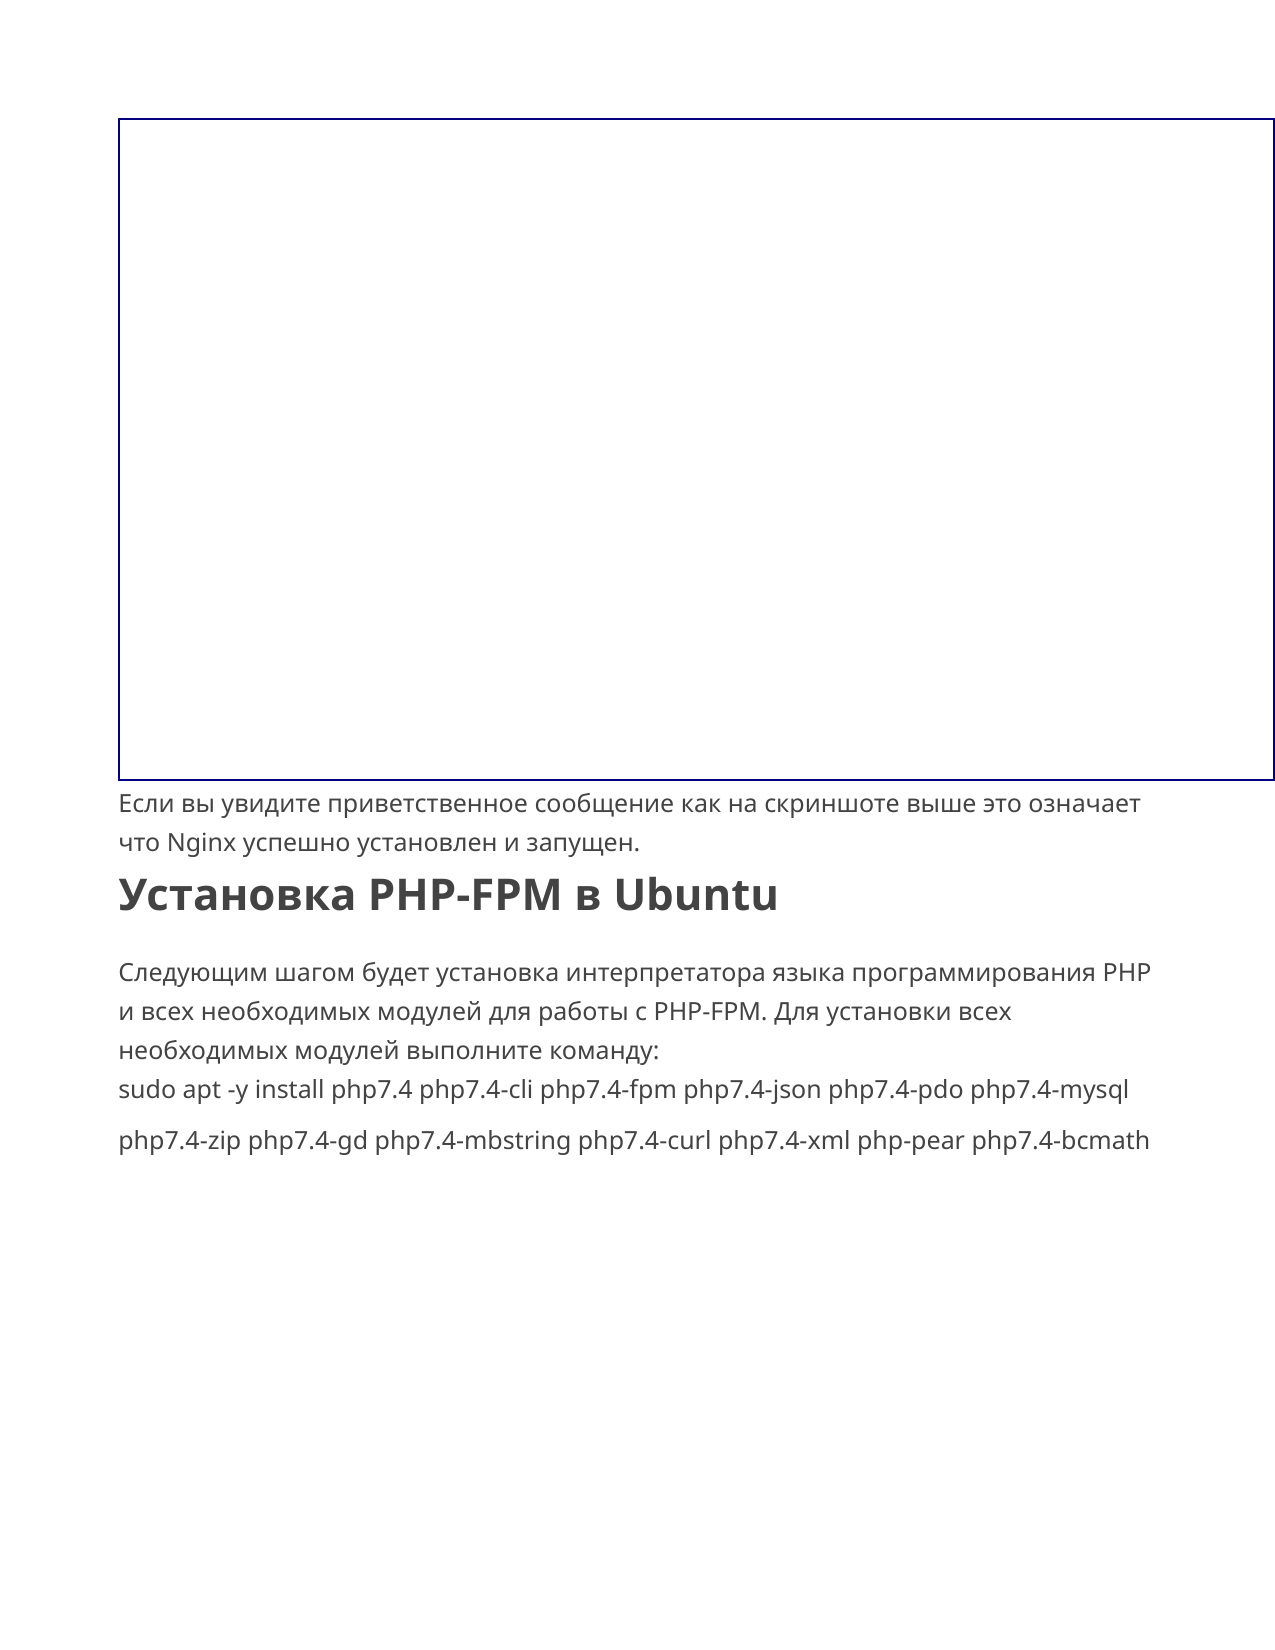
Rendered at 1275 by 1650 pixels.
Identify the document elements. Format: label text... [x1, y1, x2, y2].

text Следующим шагом будет установка интерпретатора языка программирования PHP и всех необходимых модулей для работы с PHP-FPM. Для установки всех необходимых модулей выполните команду: [118, 954, 1157, 1067]
text Если вы увидите приветственное сообщение как на скриншоте выше это означает что Nginx успешно установлен и запущен. [118, 785, 1157, 858]
subtitle Установка PHP-FPM в Ubuntu [118, 863, 1157, 923]
text sudo apt -y install php7.4 php7.4-cli php7.4-fpm php7.4-json php7.4-pdo php7.4-mysql php7.4-zip php7.4-gd php7.4-mbstring php7.4-curl php7.4-xml php-pear php7.4-bcmath [118, 1072, 1157, 1157]
